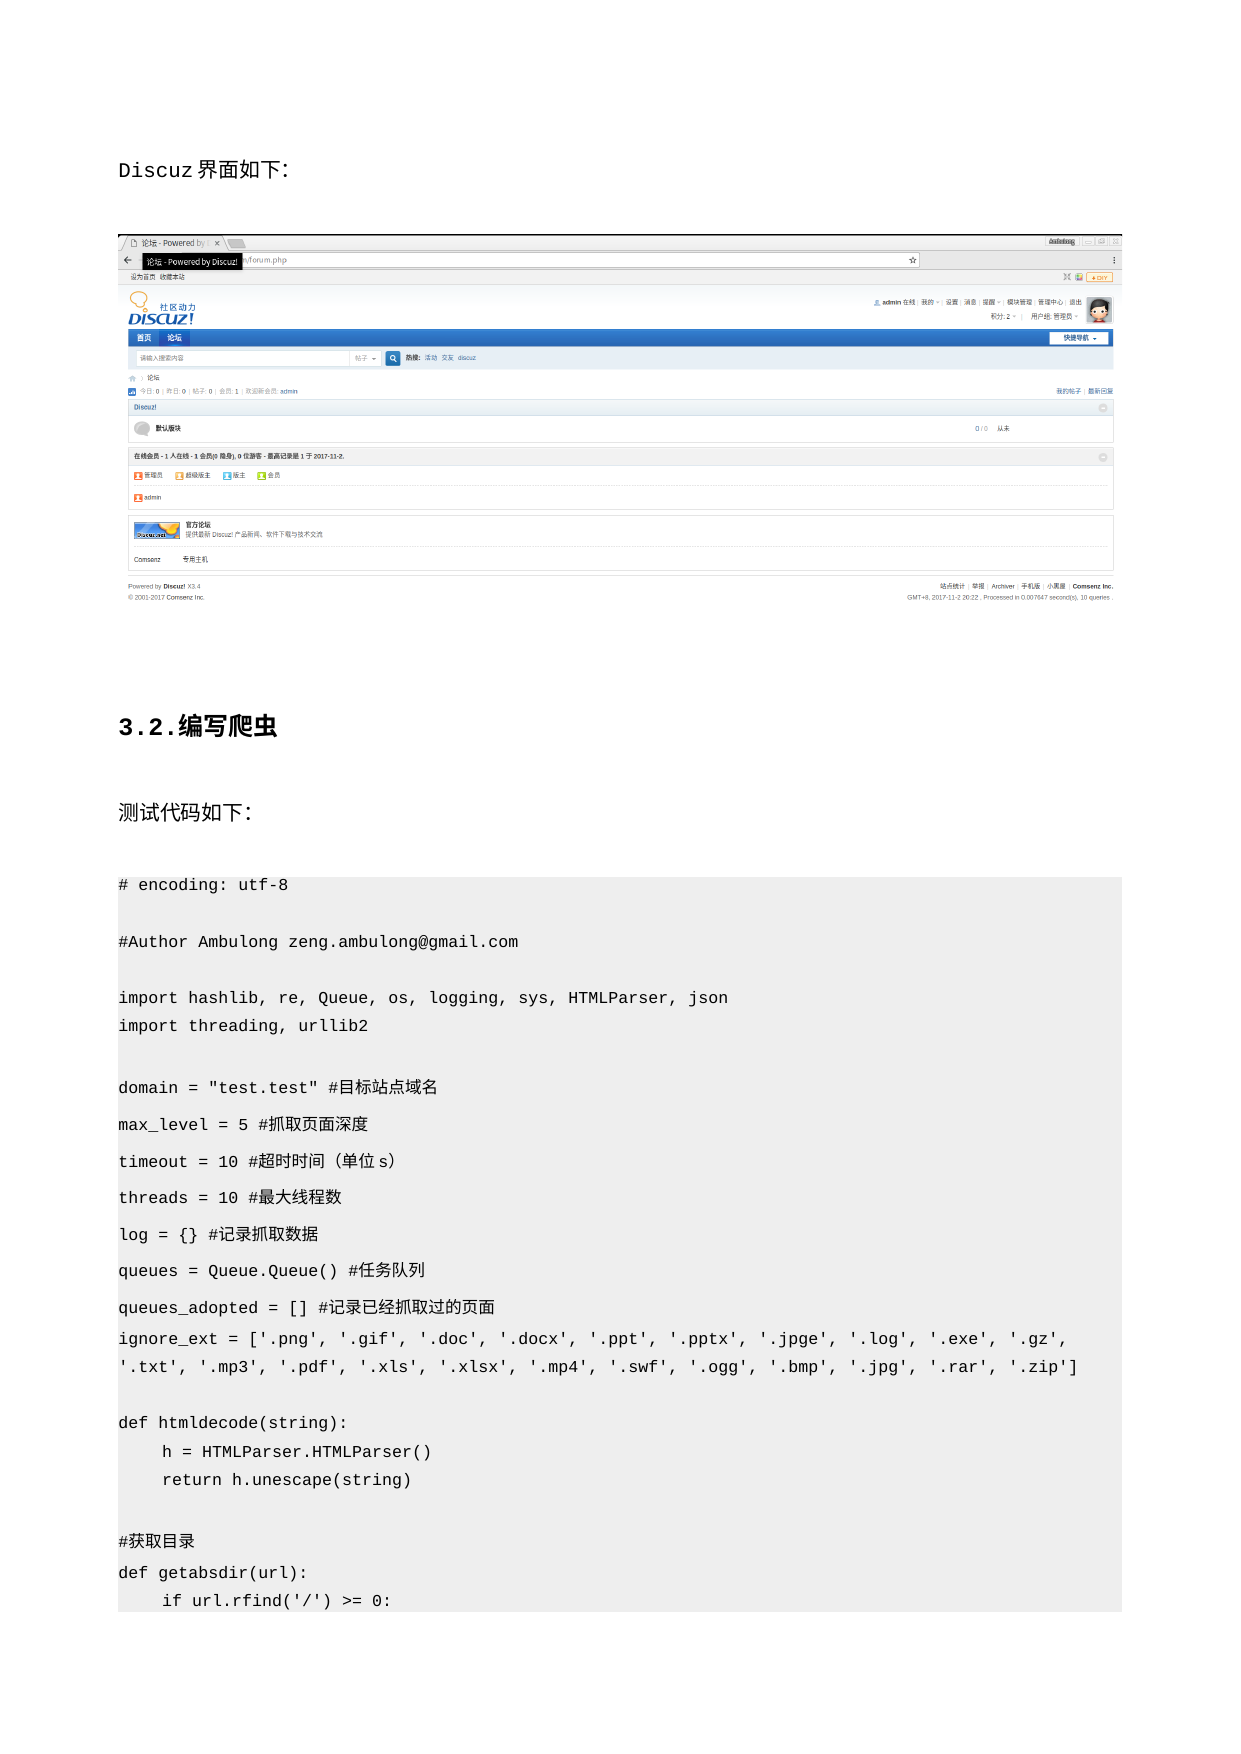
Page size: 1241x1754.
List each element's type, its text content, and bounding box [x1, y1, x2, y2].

text threads = 10 #最大线程数 [118, 1184, 1122, 1208]
text timeout = 10 #超时时间（单位s） [118, 1148, 1122, 1172]
text #Author Ambulong zeng.ambulong@gmail.com [118, 933, 1122, 952]
text Discuz界面如下： [118, 153, 1122, 184]
text if url.rfind('/') >= 0: [118, 1593, 1122, 1612]
text h = HTMLParser.HTMLParser() [118, 1443, 1122, 1462]
text ignore_ext = ['.png', '.gif', '.doc', '.docx', '.ppt', '.pptx', '.jpge', '.log', '.exe', '.gz', '.txt', '.mp3', '.pdf', '.xls', '.xlsx', '.mp4', '.swf', '.ogg', '.bmp', '.jpg', '.rar', '.zip'] [118, 1330, 1122, 1377]
text import hashlib, re, Queue, os, logging, sys, HTMLParser, json [118, 990, 1122, 1009]
text 3.2.编写爬虫 [118, 706, 1122, 742]
text max_level = 5 #抓取页面深度 [118, 1111, 1122, 1135]
text queues_adopted = [] #记录已经抓取过的页面 [118, 1294, 1122, 1318]
text import threading, urllib2 [118, 1018, 1122, 1037]
text # encoding: utf-8 [118, 877, 1122, 896]
text log = {} #记录抓取数据 [118, 1221, 1122, 1245]
text queues = Queue.Queue() #任务队列 [118, 1257, 1122, 1282]
text return h.unescape(string) [118, 1472, 1122, 1490]
text 测试代码如下： [118, 796, 1122, 826]
text def getabsdir(url): [118, 1564, 1122, 1583]
picture [118, 234, 1123, 624]
text #获取目录 [118, 1528, 1122, 1552]
text domain = "test.test" #目标站点域名 [118, 1074, 1122, 1099]
text def htmldecode(string): [118, 1415, 1122, 1434]
